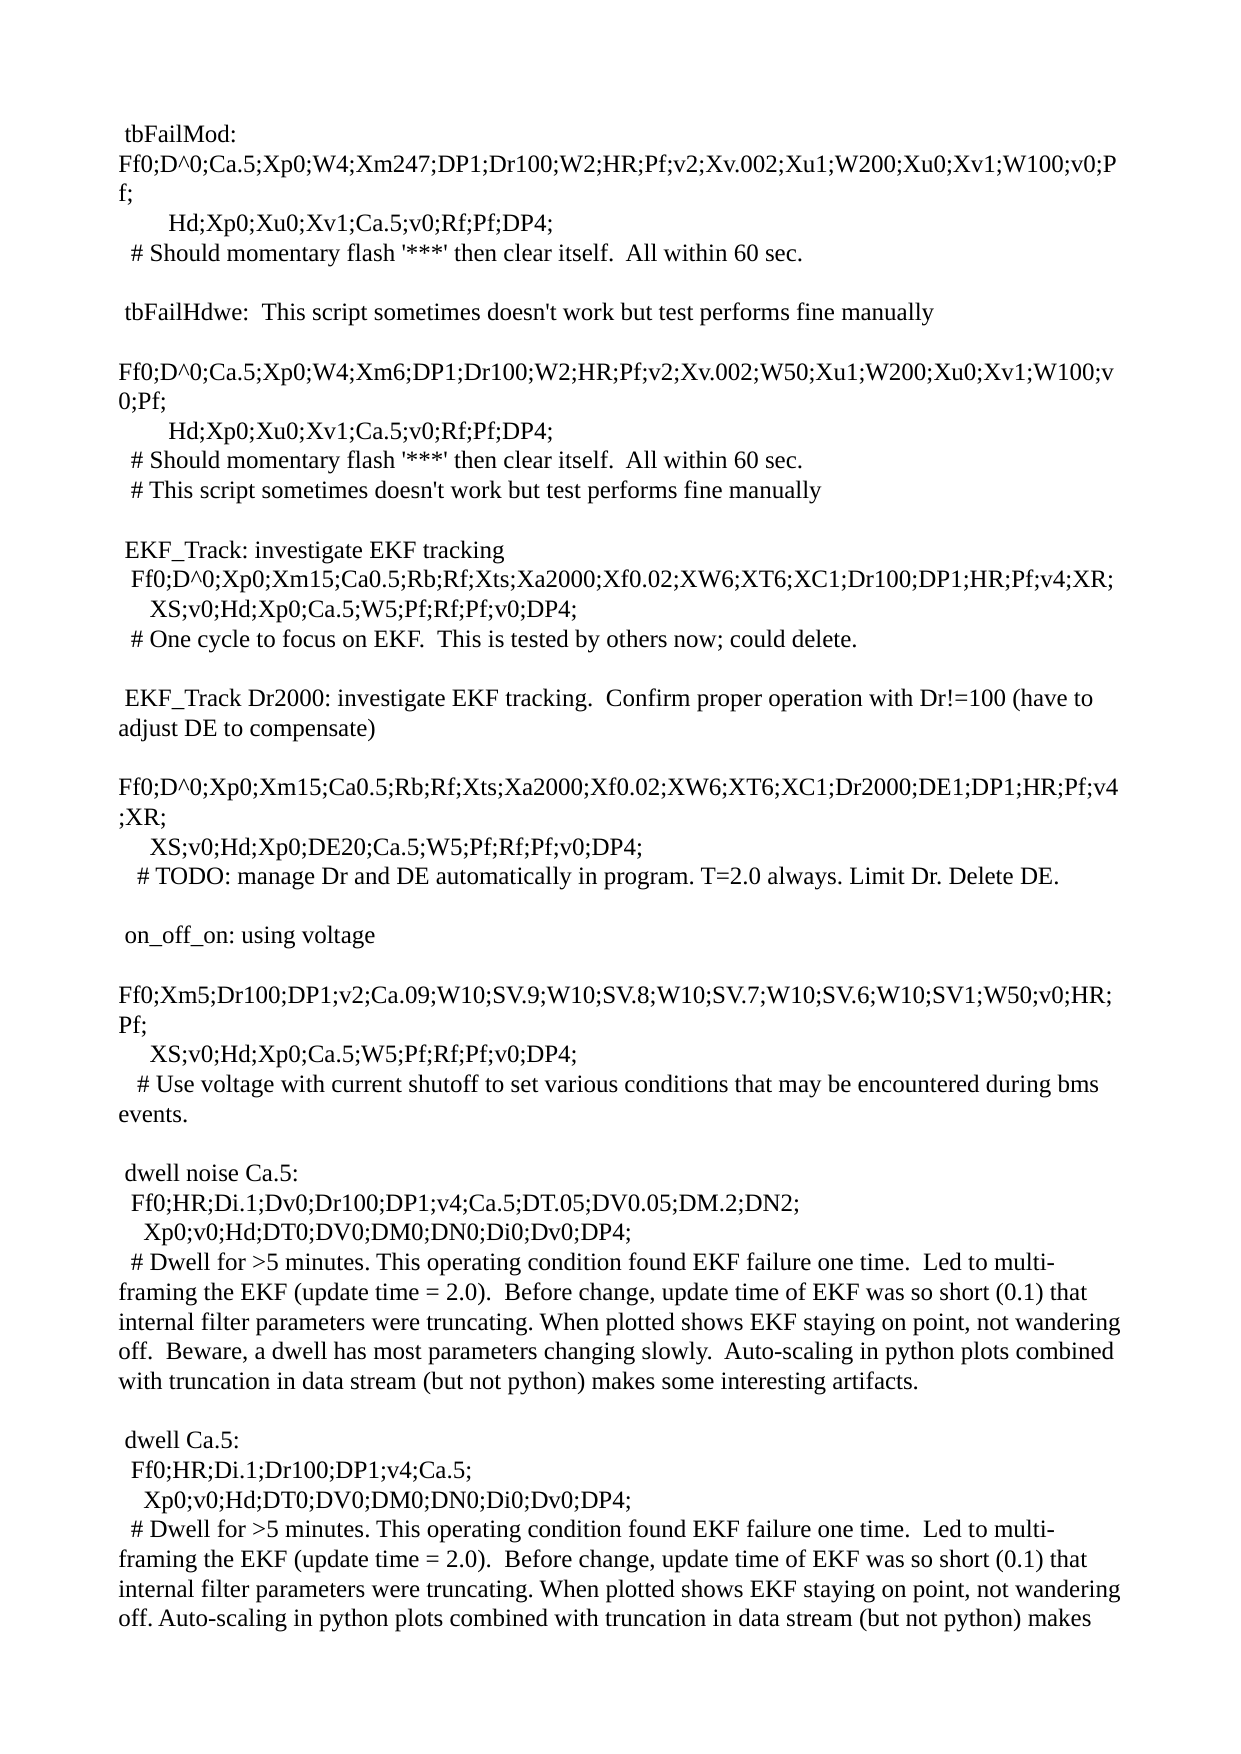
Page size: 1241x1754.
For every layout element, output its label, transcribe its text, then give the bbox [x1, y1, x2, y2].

text # One cycle to focus on EKF. This is tested by others now; could delete. [118, 623, 1122, 652]
text XS;v0;Hd;Xp0;Ca.5;W5;Pf;Rf;Pf;v0;DP4; [118, 1038, 1122, 1068]
text XS;v0;Hd;Xp0;Ca.5;W5;Pf;Rf;Pf;v0;DP4; [118, 593, 1122, 623]
text Ff0;D^0;Xp0;Xm15;Ca0.5;Rb;Rf;Xts;Xa2000;Xf0.02;XW6;XT6;XC1;Dr100;DP1;HR;Pf;v4;XR; [118, 563, 1122, 593]
text on_off_on: using voltage [118, 920, 1122, 949]
text # Dwell for >5 minutes. This operating condition found EKF failure one time. Led to multi-framing the EKF (update time = 2.0). Before change, update time of EKF was so short (0.1) that internal filter parameters were truncating. When plotted shows EKF staying on point, not wandering off. Auto-scaling in python plots combined with truncation in data stream (but not python) makes [118, 1513, 1122, 1632]
text # Should momentary flash '***' then clear itself. All within 60 sec. [118, 445, 1122, 474]
text Xp0;v0;Hd;DT0;DV0;DM0;DN0;Di0;Dv0;DP4; [118, 1484, 1122, 1513]
text Hd;Xp0;Xu0;Xv1;Ca.5;v0;Rf;Pf;DP4; [118, 207, 1122, 237]
text dwell Ca.5: [118, 1424, 1122, 1454]
text dwell noise Ca.5: [118, 1157, 1122, 1187]
text # Use voltage with current shutoff to set various conditions that may be encountered during bms events. [118, 1068, 1122, 1127]
text Hd;Xp0;Xu0;Xv1;Ca.5;v0;Rf;Pf;DP4; [118, 415, 1122, 445]
text # Should momentary flash '***' then clear itself. All within 60 sec. [118, 237, 1122, 267]
text Ff0;HR;Di.1;Dv0;Dr100;DP1;v4;Ca.5;DT.05;DV0.05;DM.2;DN2; [118, 1187, 1122, 1217]
text # This script sometimes doesn't work but test performs fine manually [118, 474, 1122, 504]
text tbFailMod: Ff0;D^0;Ca.5;Xp0;W4;Xm247;DP1;Dr100;W2;HR;Pf;v2;Xv.002;Xu1;W200;Xu0;Xv1;W100;v0;Pf; [118, 118, 1122, 207]
text # Dwell for >5 minutes. This operating condition found EKF failure one time. Led to multi-framing the EKF (update time = 2.0). Before change, update time of EKF was so short (0.1) that internal filter parameters were truncating. When plotted shows EKF staying on point, not wandering off. Beware, a dwell has most parameters changing slowly. Auto-scaling in python plots combined with truncation in data stream (but not python) makes some interesting artifacts. [118, 1246, 1122, 1395]
text # TODO: manage Dr and DE automatically in program. T=2.0 always. Limit Dr. Delete DE. [118, 860, 1122, 890]
text EKF_Track Dr2000: investigate EKF tracking. Confirm proper operation with Dr!=100 (have to adjust DE to compensate) [118, 682, 1122, 742]
text Xp0;v0;Hd;DT0;DV0;DM0;DN0;Di0;Dv0;DP4; [118, 1217, 1122, 1246]
text Ff0;Xm5;Dr100;DP1;v2;Ca.09;W10;SV.9;W10;SV.8;W10;SV.7;W10;SV.6;W10;SV1;W50;v0;HR;Pf; [118, 949, 1122, 1038]
text Ff0;HR;Di.1;Dr100;DP1;v4;Ca.5; [118, 1454, 1122, 1484]
text tbFailHdwe: This script sometimes doesn't work but test performs fine manually [118, 296, 1122, 326]
text EKF_Track: investigate EKF tracking [118, 534, 1122, 563]
text XS;v0;Hd;Xp0;DE20;Ca.5;W5;Pf;Rf;Pf;v0;DP4; [118, 831, 1122, 860]
text Ff0;D^0;Ca.5;Xp0;W4;Xm6;DP1;Dr100;W2;HR;Pf;v2;Xv.002;W50;Xu1;W200;Xu0;Xv1;W100;v0;Pf; [118, 326, 1122, 415]
text Ff0;D^0;Xp0;Xm15;Ca0.5;Rb;Rf;Xts;Xa2000;Xf0.02;XW6;XT6;XC1;Dr2000;DE1;DP1;HR;Pf;v4;XR; [118, 742, 1122, 831]
